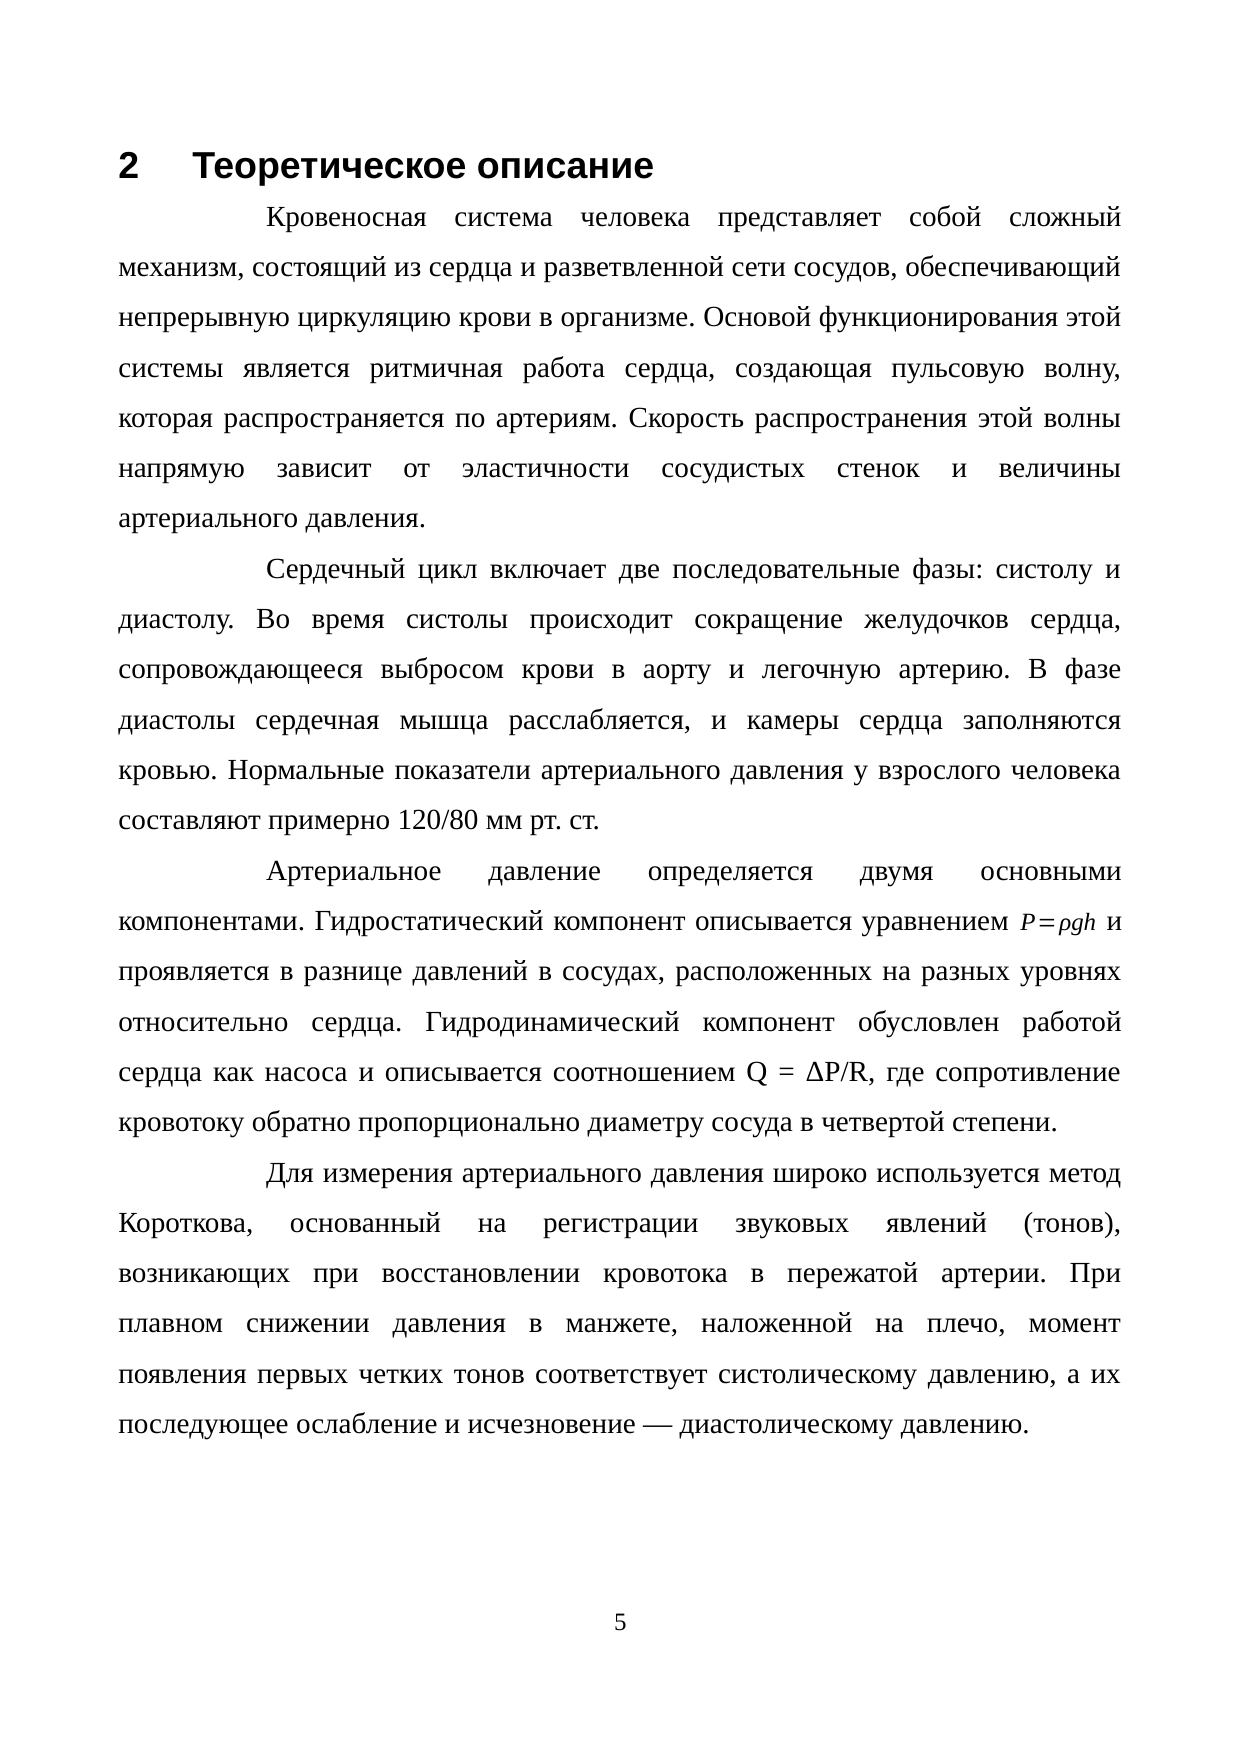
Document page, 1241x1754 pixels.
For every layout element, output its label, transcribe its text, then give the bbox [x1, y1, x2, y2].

text Кровеносная система человека представляет собой сложный механизм, состоящий из сердца и разветвленной сети сосудов, обеспечивающий непрерывную циркуляцию крови в организме. Основой функционирования этой системы является ритмичная работа сердца, создающая пульсовую волну, которая распространяется по артериям. Скорость распространения этой волны напрямую зависит от эластичности сосудистых стенок и величины артериального давления. [118, 199, 1122, 534]
text Артериальное давление определяется двумя основными компонентами. Гидростатический компонент описывается уравнением и проявляется в разнице давлений в сосудах, расположенных на разных уровнях относительно сердца. Гидродинамический компонент обусловлен работой сердца как насоса и описывается соотношением Q = ΔP/R, где сопротивление кровотоку обратно пропорционально диаметру сосуда в четвертой степени. [118, 853, 1122, 1138]
text Сердечный цикл включает две последовательные фазы: систолу и диастолу. Во время систолы происходит сокращение желудочков сердца, сопровождающееся выбросом крови в аорту и легочную артерию. В фазе диастолы сердечная мышца расслабляется, и камеры сердца заполняются кровью. Нормальные показатели артериального давления у взрослого человека составляют примерно 120/80 мм рт. ст. [118, 551, 1122, 836]
subtitle Теоретическое описание [118, 143, 1122, 186]
text Для измерения артериального давления широко используется метод Короткова, основанный на регистрации звуковых явлений (тонов), возникающих при восстановлении кровотока в пережатой артерии. При плавном снижении давления в манжете, наложенной на плечо, момент появления первых четких тонов соответствует систолическому давлению, а их последующее ослабление и исчезновение — диастолическому давлению. [118, 1155, 1122, 1440]
